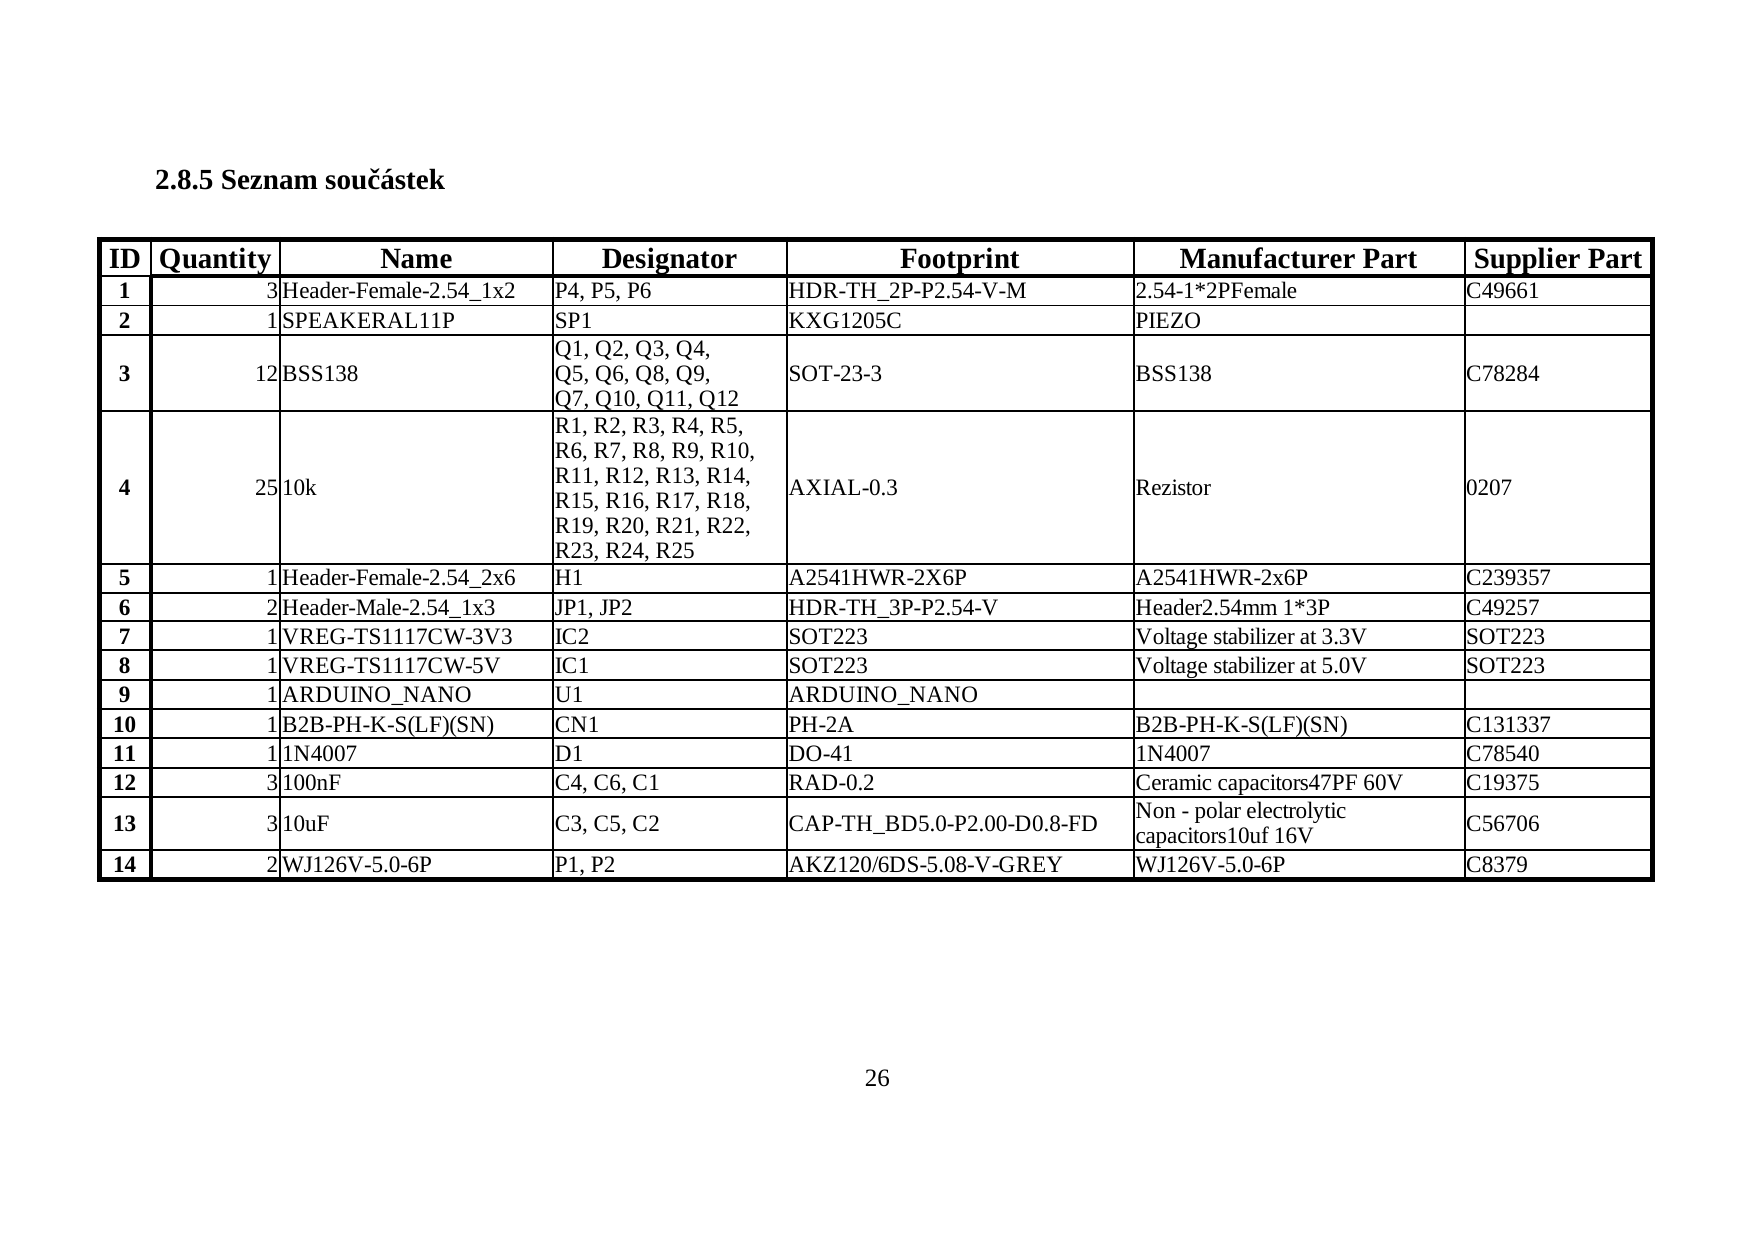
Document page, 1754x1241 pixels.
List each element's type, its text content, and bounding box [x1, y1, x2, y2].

subtitle Seznam součástek [148, 162, 1606, 196]
